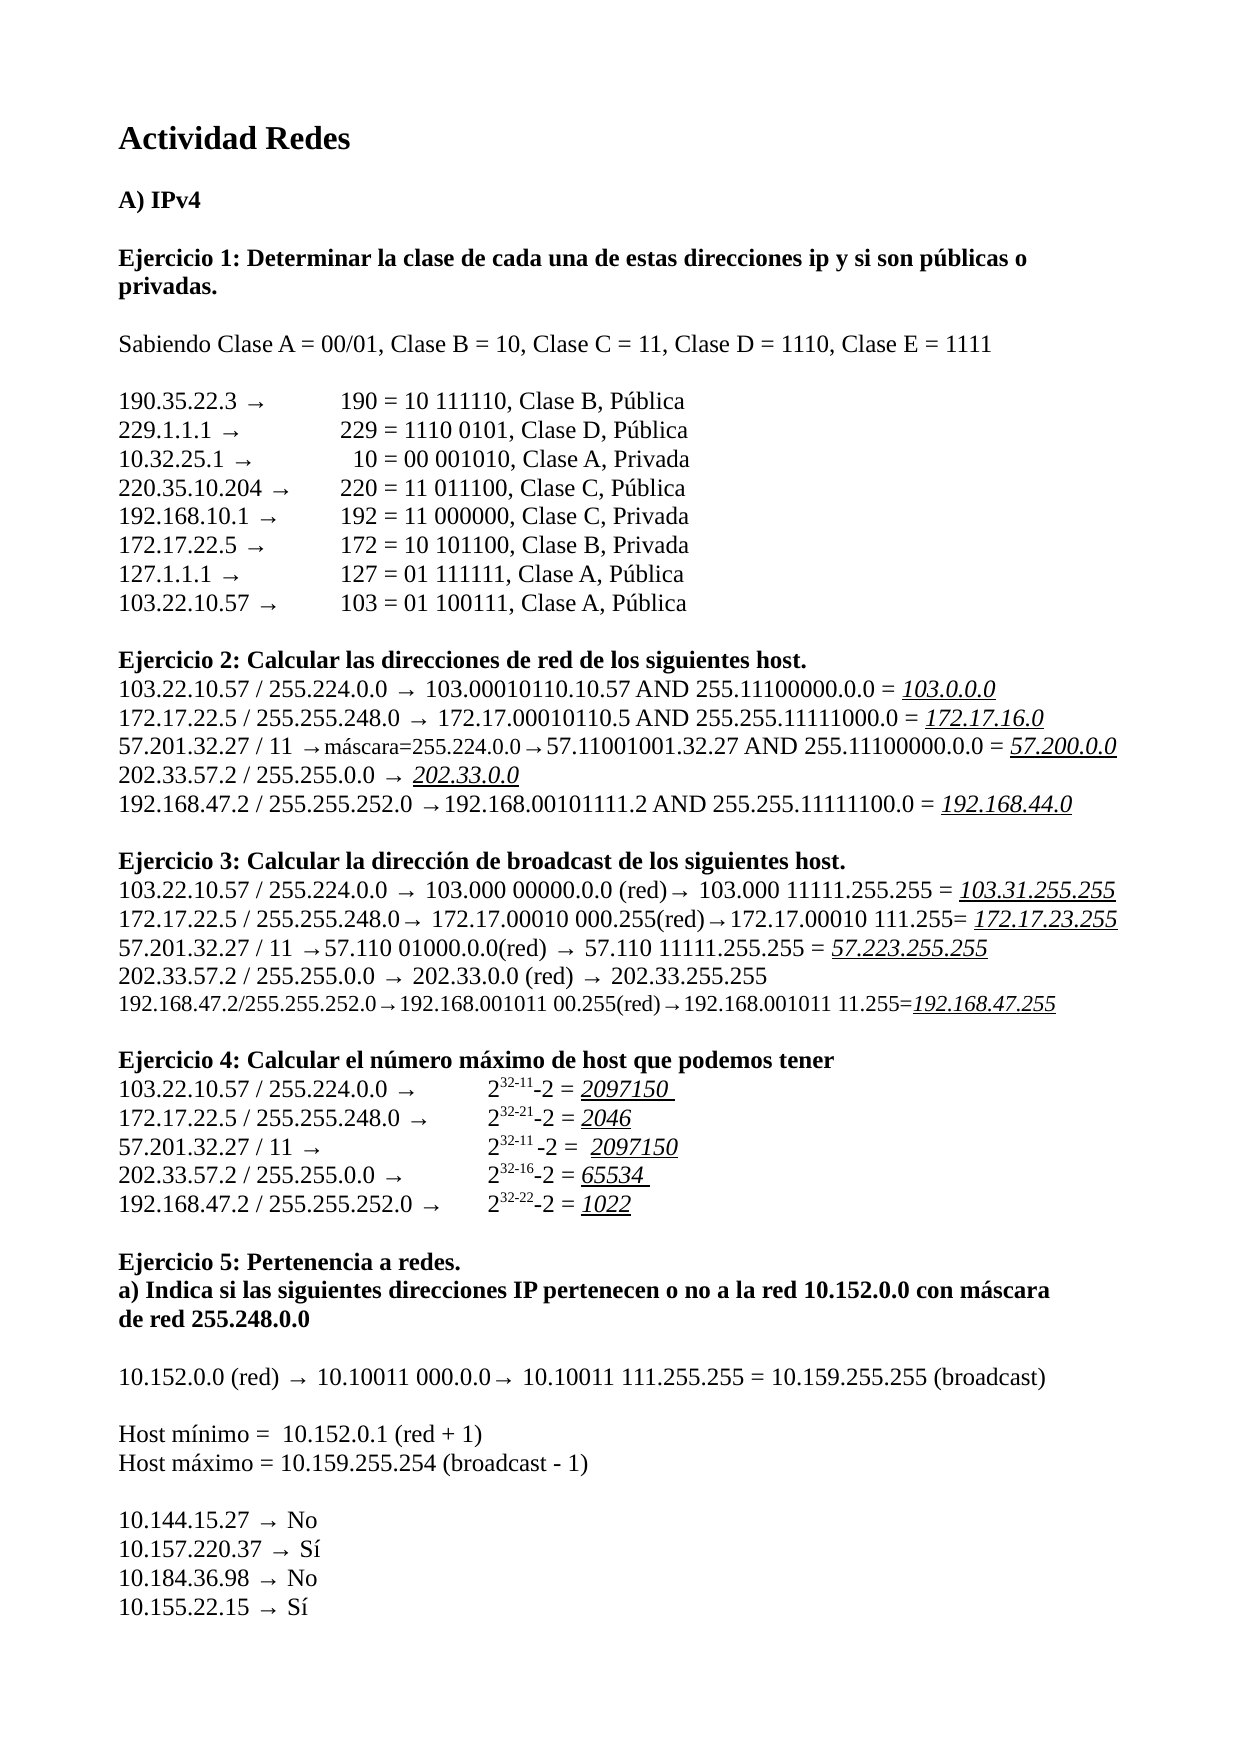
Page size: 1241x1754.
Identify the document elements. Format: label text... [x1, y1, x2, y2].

text 103.22.10.57 / 255.224.0.0 → 103.000 00000.0.0 (red)→ 103.000 11111.255.255 = 103.31.255.255 [118, 875, 1122, 904]
text 192.168.10.1 → 192 = 11 000000, Clase C, Privada [118, 501, 1122, 530]
text privadas. [118, 271, 1122, 300]
text Ejercicio 1: Determinar la clase de cada una de estas direcciones ip y si son públicas o [118, 243, 1122, 271]
text 10.157.220.37 → Sí [118, 1534, 1122, 1563]
text a) Indica si las siguientes direcciones IP pertenecen o no a la red 10.152.0.0 con máscara [118, 1275, 1122, 1304]
text 172.17.22.5 / 255.255.248.0→ 172.17.00010 000.255(red)→172.17.00010 111.255= 172.17.23.255 [118, 904, 1122, 933]
text 229.1.1.1 → 229 = 1110 0101, Clase D, Pública [118, 415, 1122, 444]
text Host máximo = 10.159.255.254 (broadcast - 1) [118, 1448, 1122, 1477]
text 220.35.10.204 → 220 = 11 011100, Clase C, Pública [118, 473, 1122, 501]
text 172.17.22.5 → 172 = 10 101100, Clase B, Privada [118, 530, 1122, 559]
text 190.35.22.3 → 190 = 10 111110, Clase B, Pública [118, 386, 1122, 415]
text Actividad Redes [118, 118, 1122, 156]
text Ejercicio 4: Calcular el número máximo de host que podemos tener [118, 1045, 1122, 1074]
text 10.184.36.98 → No [118, 1563, 1122, 1592]
text 10.32.25.1 → 10 = 00 001010, Clase A, Privada [118, 444, 1122, 473]
text 10.144.15.27 → No [118, 1505, 1122, 1534]
text 172.17.22.5 / 255.255.248.0 → 232-21-2 = 2046 [118, 1103, 1122, 1132]
text 192.168.47.2 / 255.255.252.0 → 232-22-2 = 1022 [118, 1189, 1122, 1218]
text 10.152.0.0 (red) → 10.10011 000.0.0→ 10.10011 111.255.255 = 10.159.255.255 (broadcast) [118, 1362, 1122, 1390]
text 10.155.22.15 → Sí [118, 1592, 1122, 1620]
text 172.17.22.5 / 255.255.248.0 → 172.17.00010110.5 AND 255.255.11111000.0 = 172.17.16.0 [118, 703, 1122, 731]
text 192.168.47.2/255.255.252.0→192.168.001011 00.255(red)→192.168.001011 11.255=192.168.47.255 [118, 990, 1122, 1017]
text 202.33.57.2 / 255.255.0.0 → 232-16-2 = 65534 [118, 1160, 1122, 1189]
text Ejercicio 2: Calcular las direcciones de red de los siguientes host. [118, 645, 1122, 674]
text Ejercicio 3: Calcular la dirección de broadcast de los siguientes host. [118, 846, 1122, 875]
text 57.201.32.27 / 11 →máscara=255.224.0.0→57.11001001.32.27 AND 255.11100000.0.0 = 57.200.0.0 [118, 731, 1122, 760]
text de red 255.248.0.0 [118, 1304, 1122, 1333]
text 127.1.1.1 → 127 = 01 111111, Clase A, Pública [118, 559, 1122, 588]
text 202.33.57.2 / 255.255.0.0 → 202.33.0.0 (red) → 202.33.255.255 [118, 961, 1122, 990]
text Sabiendo Clase A = 00/01, Clase B = 10, Clase C = 11, Clase D = 1110, Clase E = 1111 [118, 329, 1122, 358]
text Host mínimo = 10.152.0.1 (red + 1) [118, 1419, 1122, 1448]
text Ejercicio 5: Pertenencia a redes. [118, 1247, 1122, 1275]
text A) IPv4 [118, 185, 1122, 214]
text 57.201.32.27 / 11 →57.110 01000.0.0(red) → 57.110 11111.255.255 = 57.223.255.255 [118, 933, 1122, 961]
text 103.22.10.57 / 255.224.0.0 → 103.00010110.10.57 AND 255.11100000.0.0 = 103.0.0.0 [118, 674, 1122, 703]
text 57.201.32.27 / 11 → 232-11 -2 = 2097150 [118, 1132, 1122, 1160]
text 192.168.47.2 / 255.255.252.0 →192.168.00101111.2 AND 255.255.11111100.0 = 192.168.44.0 [118, 789, 1122, 818]
text 202.33.57.2 / 255.255.0.0 → 202.33.0.0 [118, 760, 1122, 789]
text 103.22.10.57 / 255.224.0.0 → 232-11-2 = 2097150 [118, 1074, 1122, 1103]
text 103.22.10.57 → 103 = 01 100111, Clase A, Pública [118, 588, 1122, 616]
